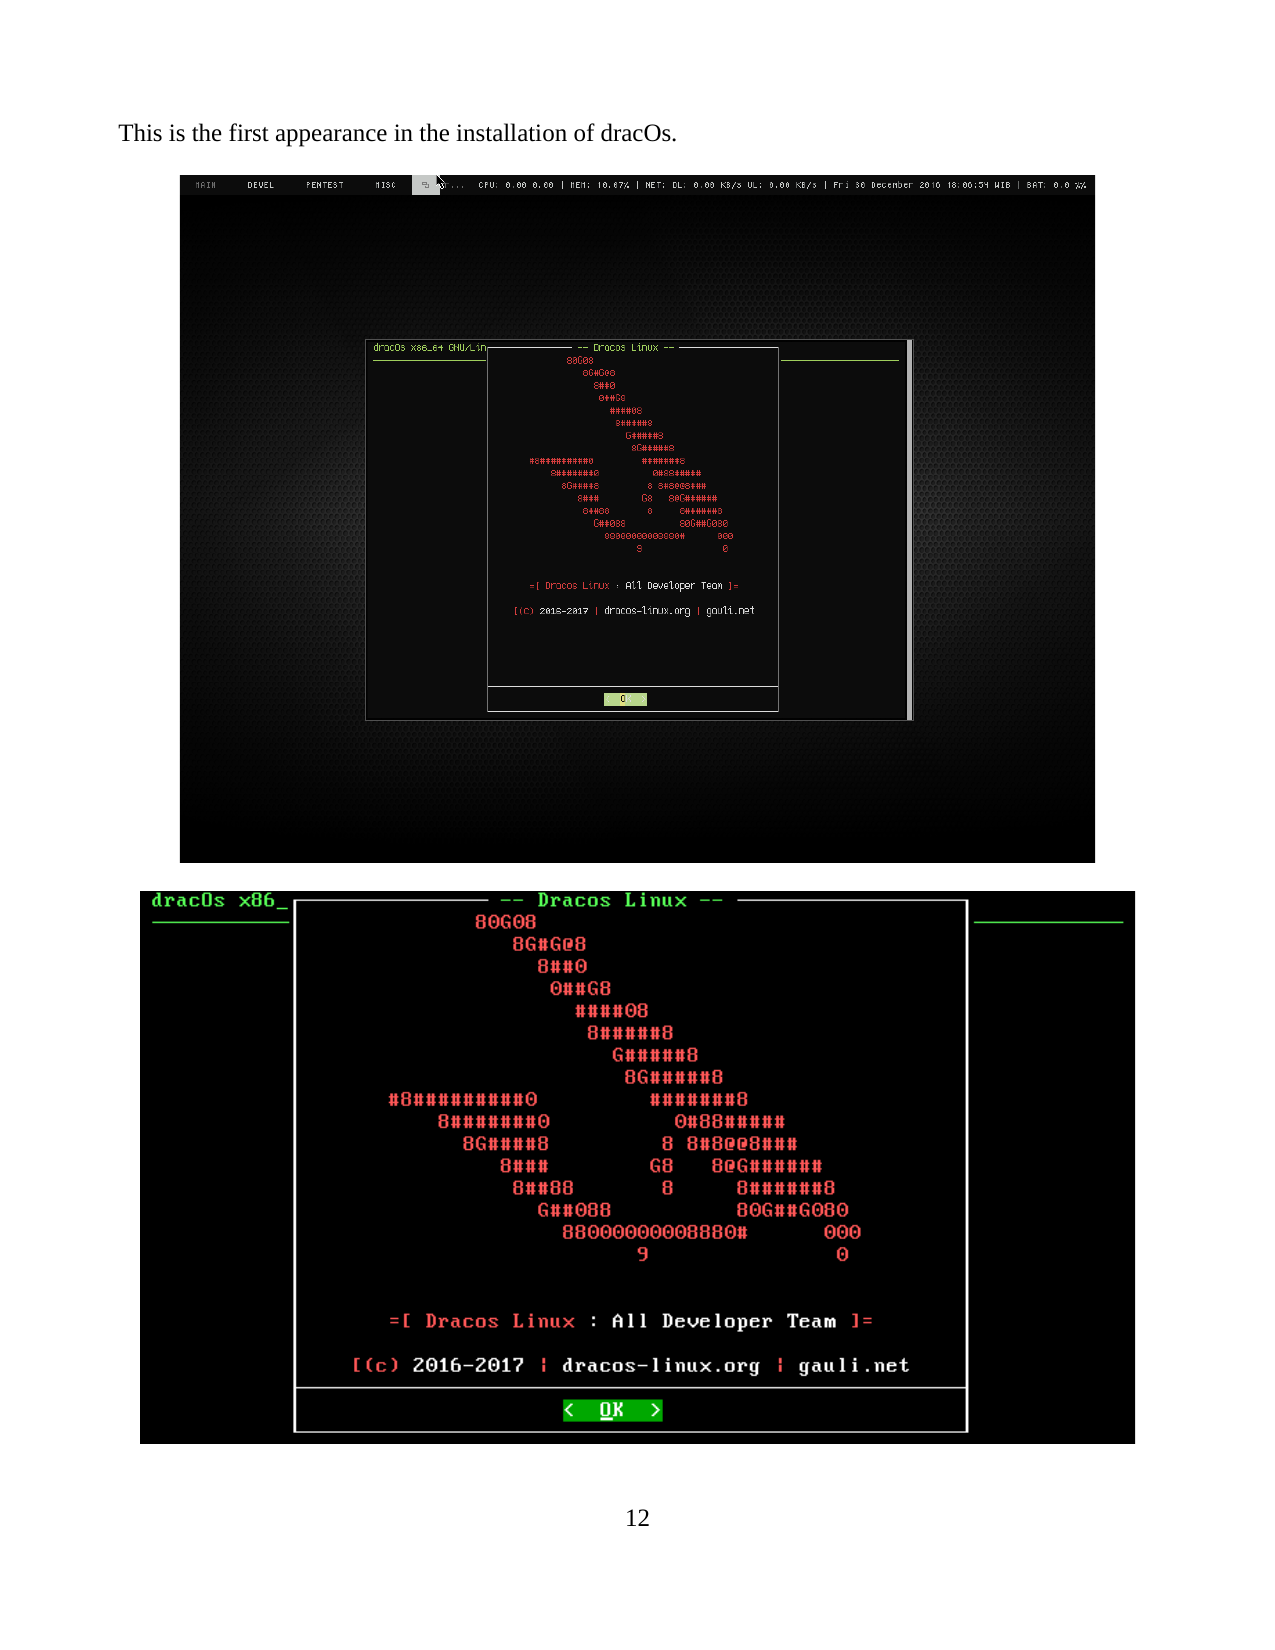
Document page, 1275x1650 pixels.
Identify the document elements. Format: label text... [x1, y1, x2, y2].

picture [140, 891, 1136, 1444]
picture [179, 175, 1096, 863]
text This is the first appearance in the installation of dracOs. [118, 118, 1157, 147]
